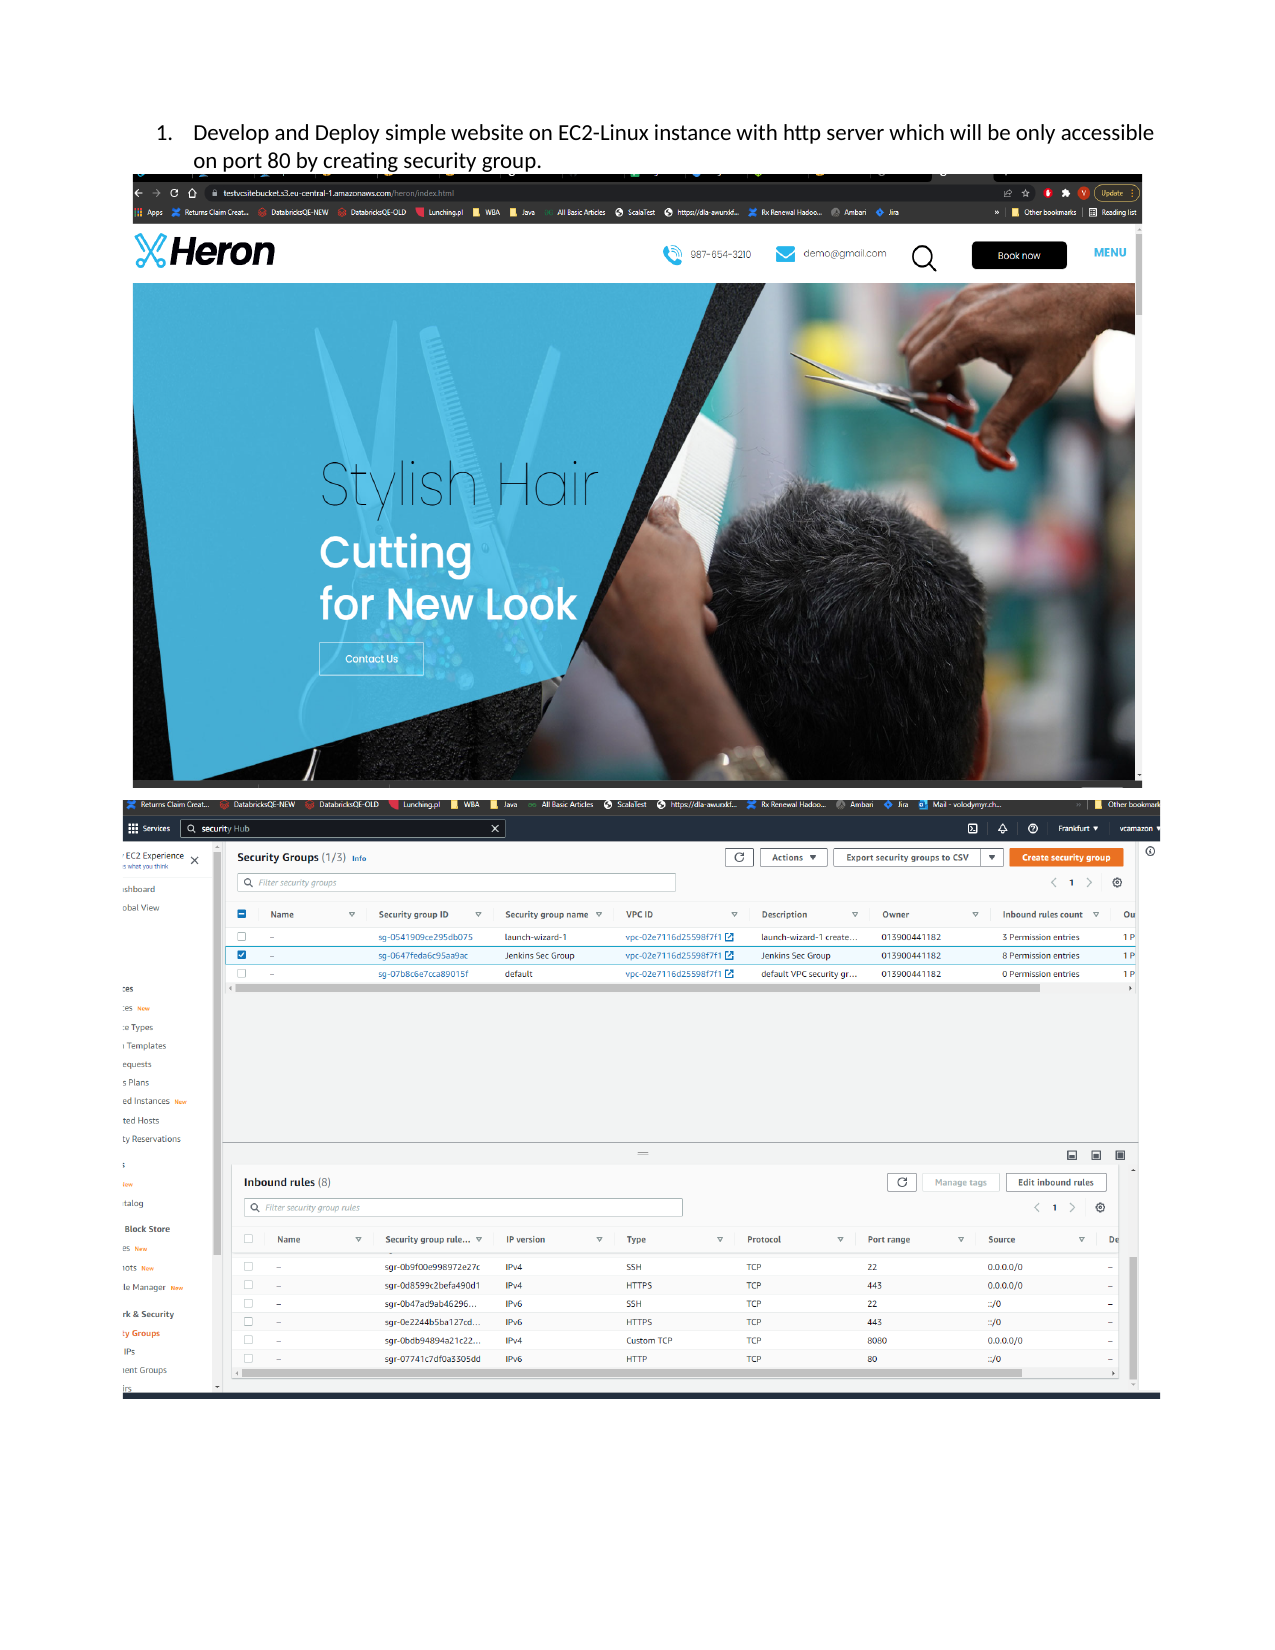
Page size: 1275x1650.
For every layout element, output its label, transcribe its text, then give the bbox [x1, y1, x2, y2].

picture [132, 174, 1143, 788]
list Develop and Deploy simple website on EC2-Linux instance with http server which will be only accessible on port 80 by creating security group. [156, 118, 1157, 174]
picture [122, 800, 1161, 1399]
